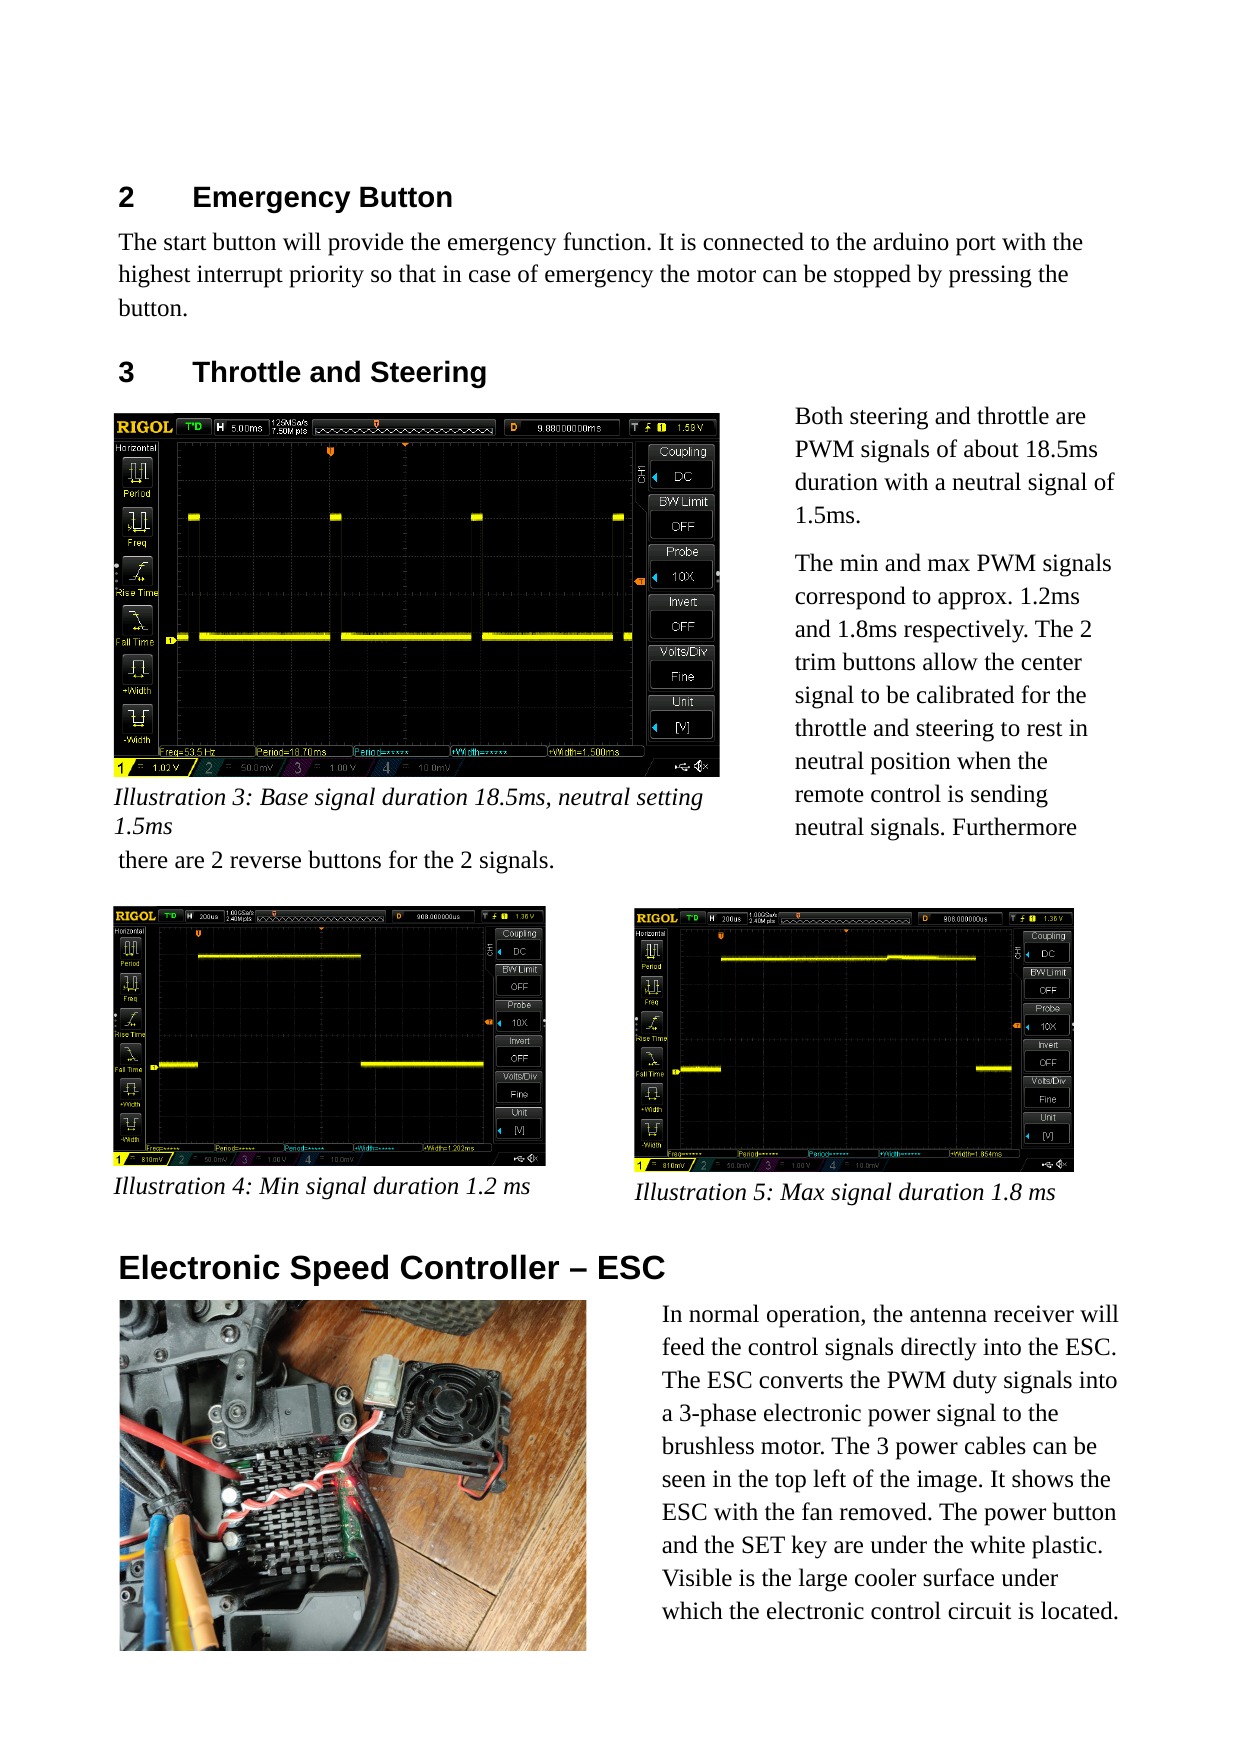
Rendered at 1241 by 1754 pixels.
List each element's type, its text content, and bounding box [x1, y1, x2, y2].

text Illustration 4: Min signal duration 1.2 ms [113, 1166, 546, 1200]
picture [113, 413, 720, 777]
subtitle Electronic Speed Controller – ESC [118, 1248, 1122, 1286]
text Illustration 5: Max signal duration 1.8 ms [634, 1172, 1074, 1206]
text Illustration 3: Base signal duration 18.5ms, neutral setting 1.5ms [114, 777, 719, 840]
picture [634, 908, 1074, 1172]
text In normal operation, the antenna receiver will feed the control signals directly into the ESC. The ESC converts the PWM duty signals into a 3-phase electronic power signal to the brushless motor. The 3 power cables can be seen in the top left of the image. It shows the ESC with the fan removed. The power button and the SET key are under the white plastic. Visible is the large cooler surface under which the electronic control circuit is located. [118, 1299, 1122, 1625]
text The start button will provide the emergency function. It is connected to the arduino port with the highest interrupt priority so that in case of emergency the motor can be stopped by pressing the button. [118, 227, 1122, 321]
text The min and max PWM signals correspond to approx. 1.2ms and 1.8ms respectively. The 2 trim buttons allow the center signal to be calibrated for the throttle and steering to rest in neutral position when the remote control is sending neutral signals. Furthermore there are 2 reverse buttons for the 2 signals. [118, 548, 1122, 874]
picture [119, 1300, 587, 1651]
text Both steering and throttle are PWM signals of about 18.5ms duration with a neutral signal of 1.5ms. [114, 401, 1122, 529]
subtitle Emergency Button [118, 180, 1122, 214]
subtitle Throttle and Steering [118, 355, 1122, 388]
picture [113, 906, 546, 1166]
